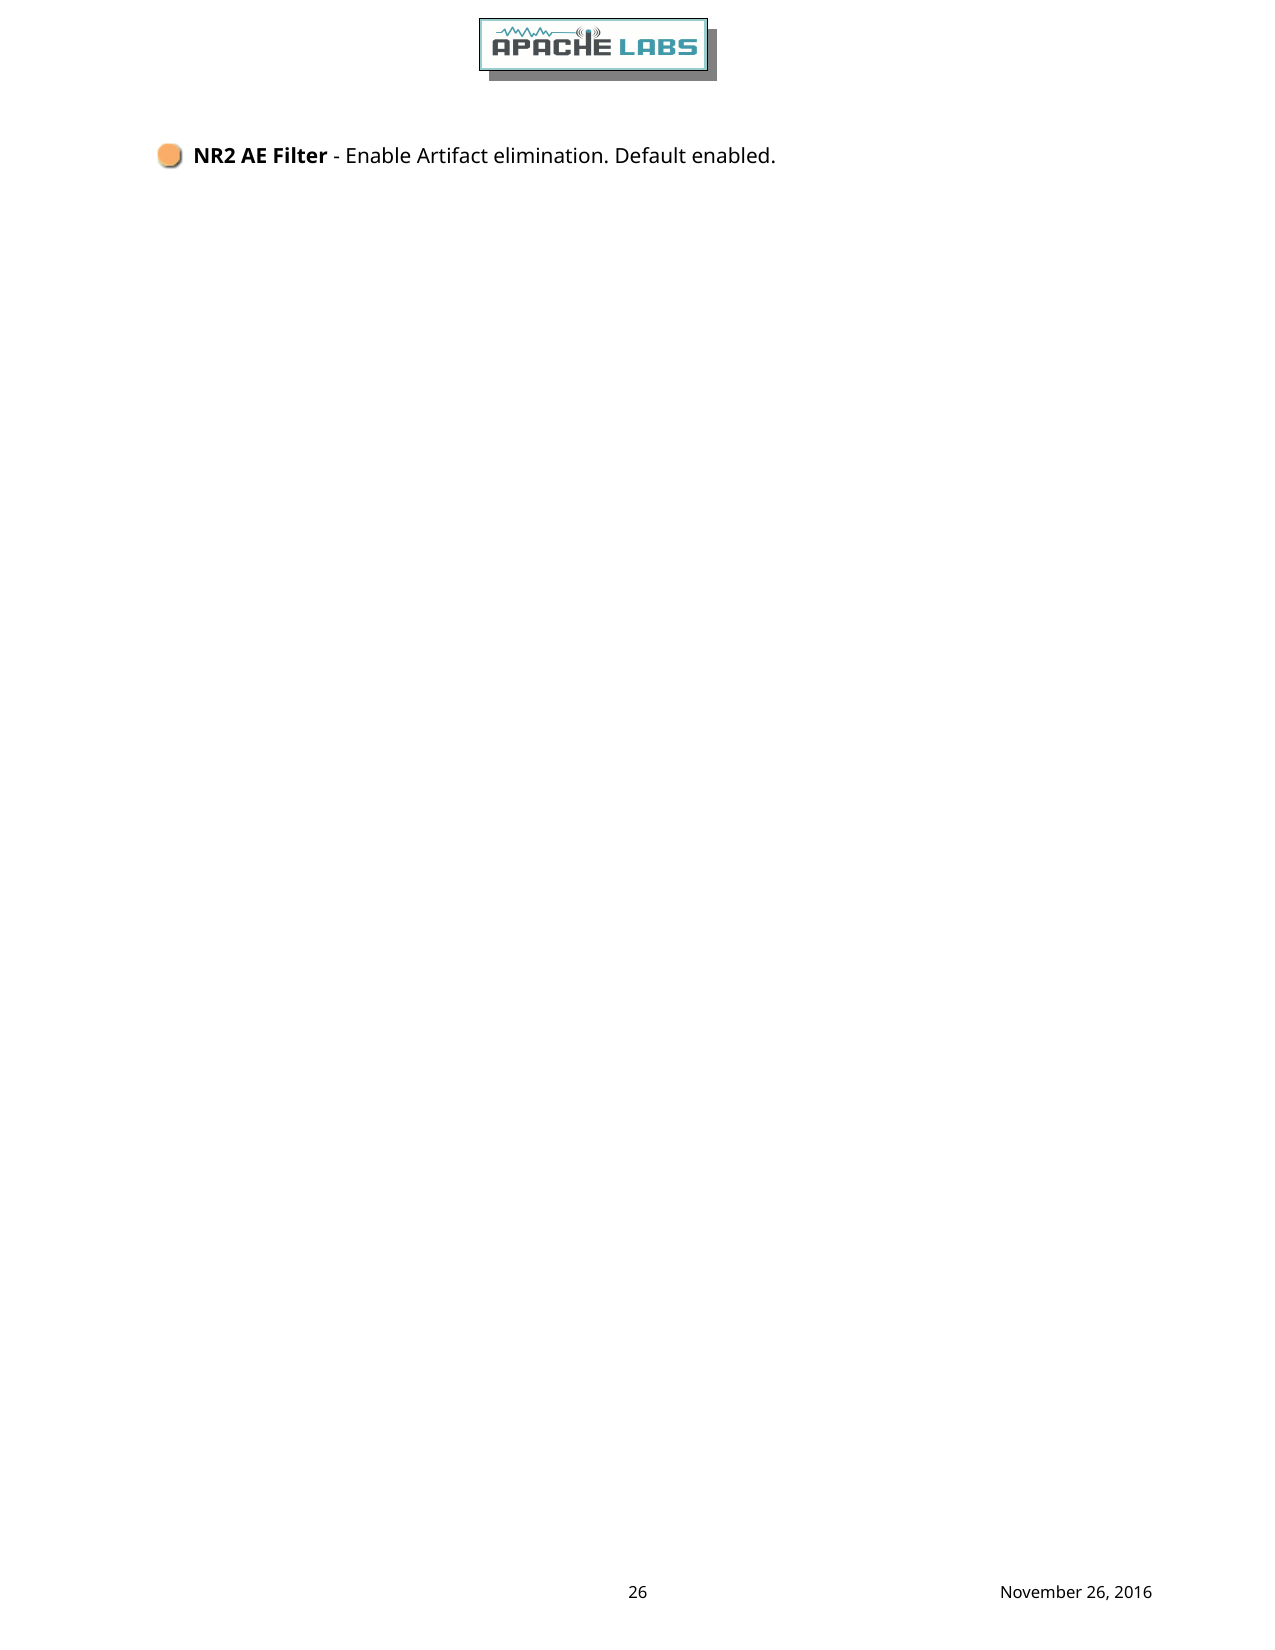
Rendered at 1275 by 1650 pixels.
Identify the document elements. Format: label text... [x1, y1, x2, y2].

picture [482, 21, 704, 68]
list NR2 AE Filter - Enable Artifact elimination. Default enabled. [156, 141, 1157, 172]
picture [156, 142, 185, 171]
